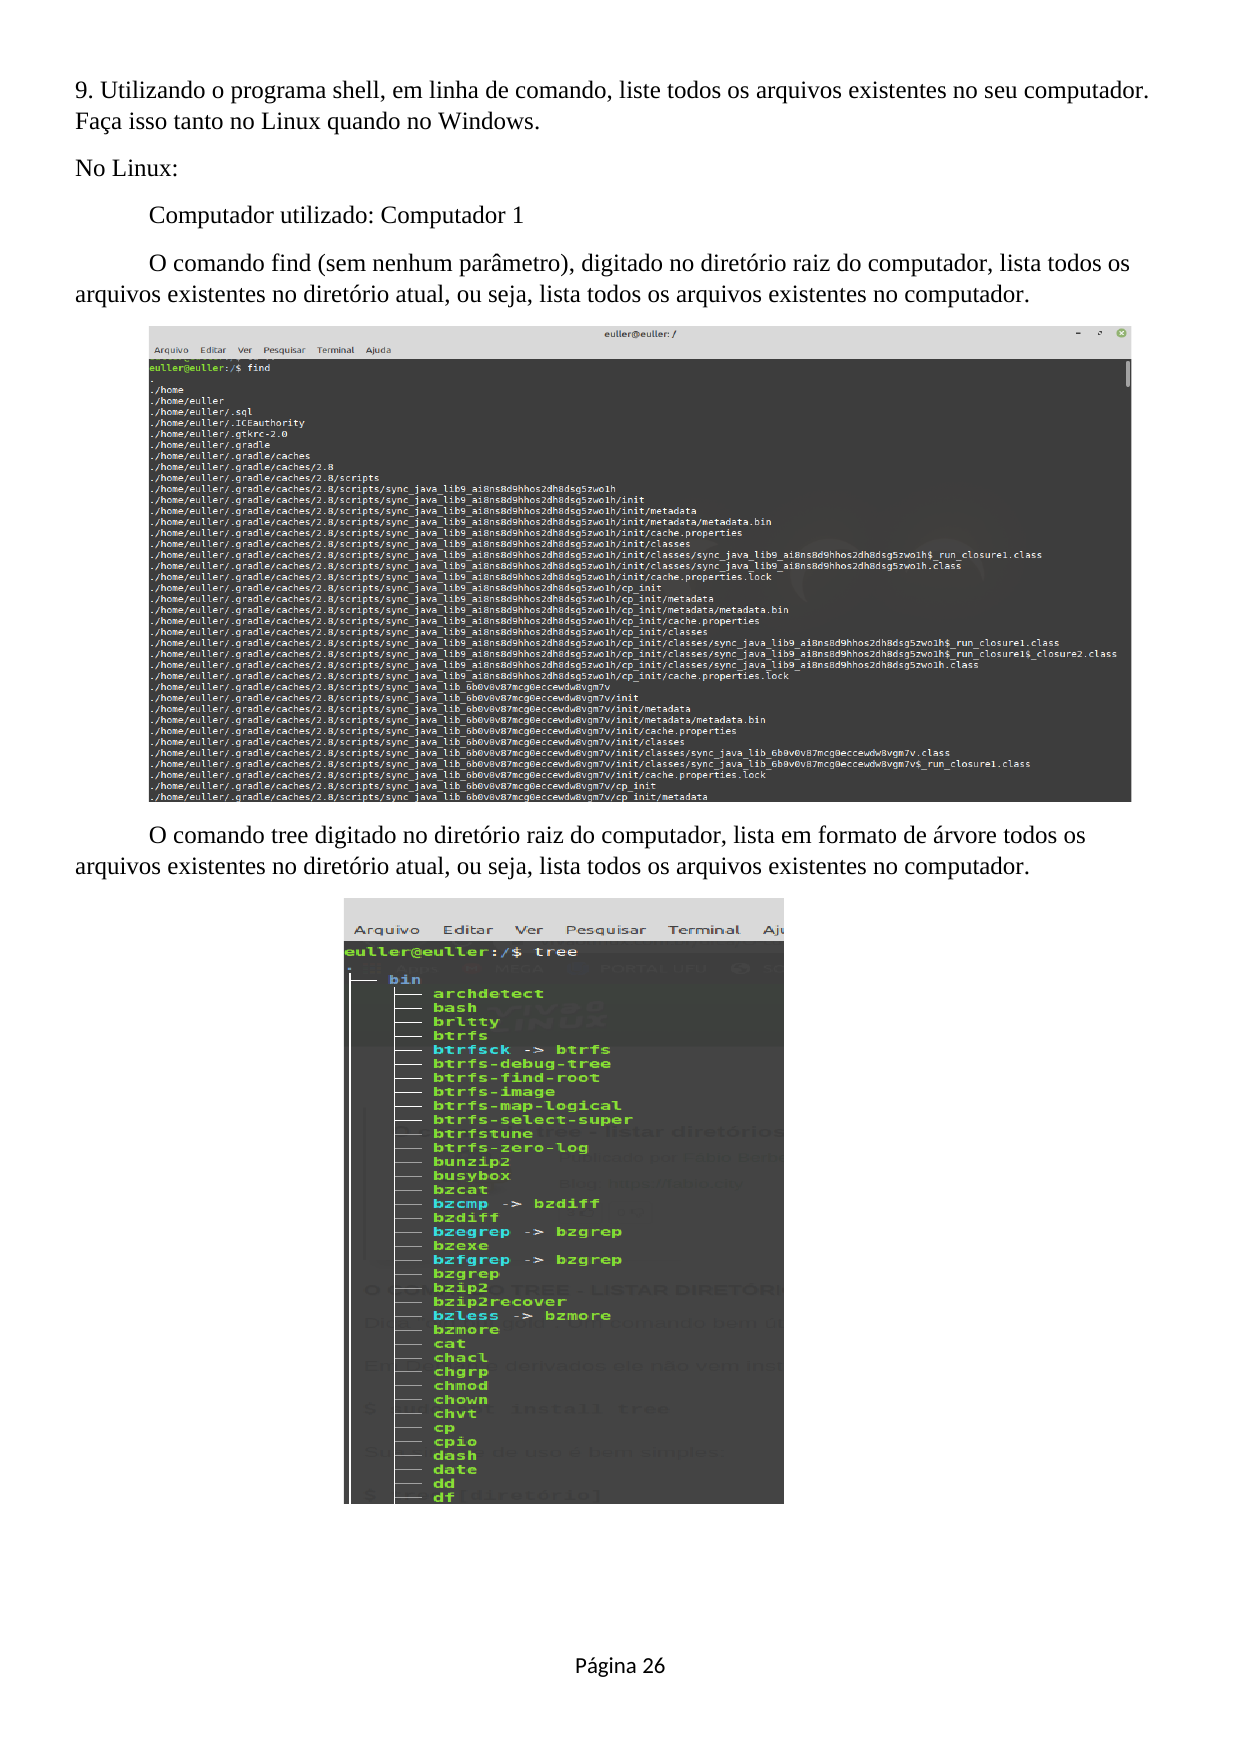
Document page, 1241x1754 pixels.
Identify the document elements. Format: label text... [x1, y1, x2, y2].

text No Linux: [75, 153, 1165, 182]
text Computador utilizado: Computador 1 [75, 201, 1165, 229]
text 9. Utilizando o programa shell, em linha de comando, liste todos os arquivos existentes no seu computador. Faça isso tanto no Linux quando no Windows. [75, 75, 1165, 134]
text O comando tree digitado no diretório raiz do computador, lista em formato de árvore todos os arquivos existentes no diretório atual, ou seja, lista todos os arquivos existentes no computador. [75, 820, 1165, 880]
text O comando find (sem nenhum parâmetro), digitado no diretório raiz do computador, lista todos os arquivos existentes no diretório atual, ou seja, lista todos os arquivos existentes no computador. [75, 248, 1165, 307]
picture [148, 326, 1132, 802]
